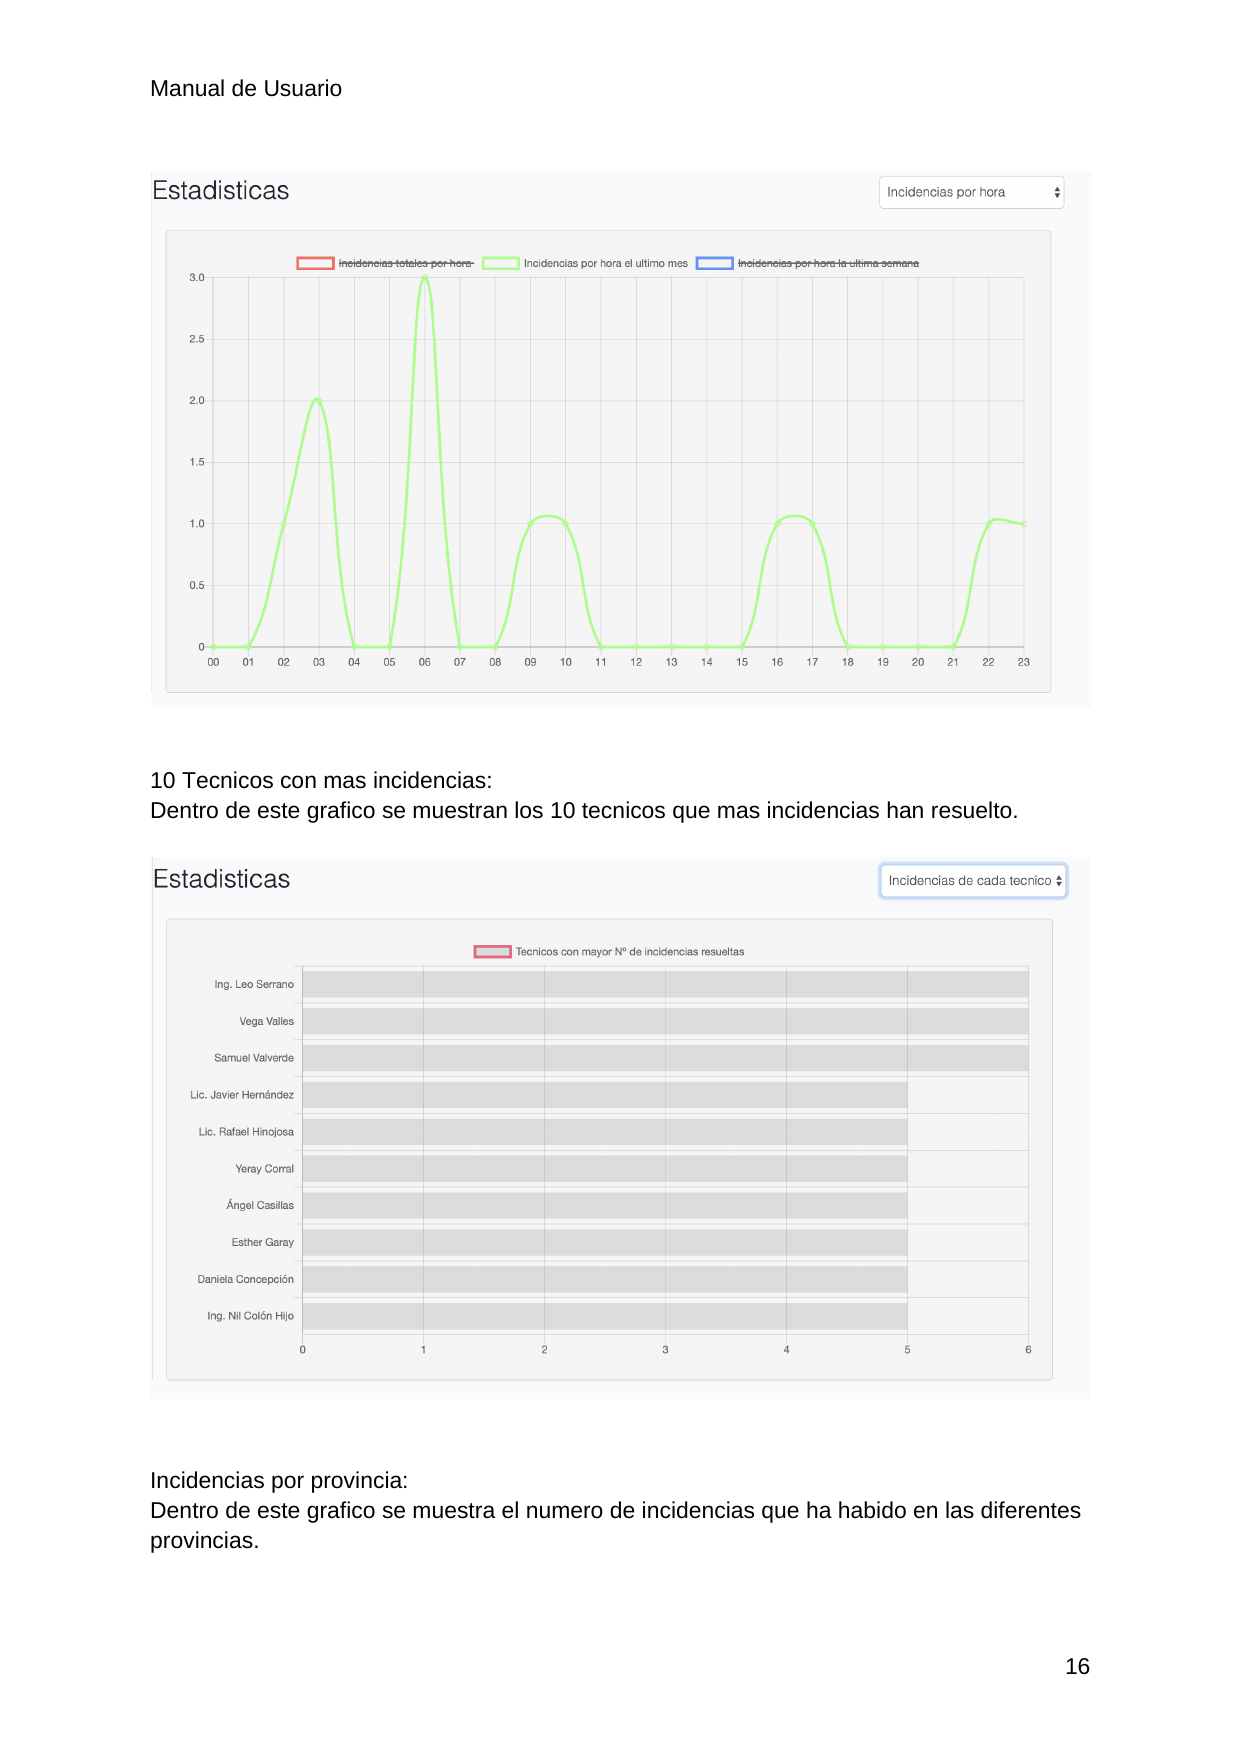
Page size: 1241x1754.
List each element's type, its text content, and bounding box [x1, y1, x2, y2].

text Dentro de este grafico se muestran los 10 tecnicos que mas incidencias han resuelto. [150, 797, 1090, 823]
text 10 Tecnicos con mas incidencias: [150, 767, 1090, 793]
text Dentro de este grafico se muestra el numero de incidencias que ha habido en las diferentes provincias. [150, 1497, 1090, 1554]
picture [151, 172, 1092, 707]
text Incidencias por provincia: [150, 1467, 1090, 1493]
picture [150, 857, 1091, 1399]
